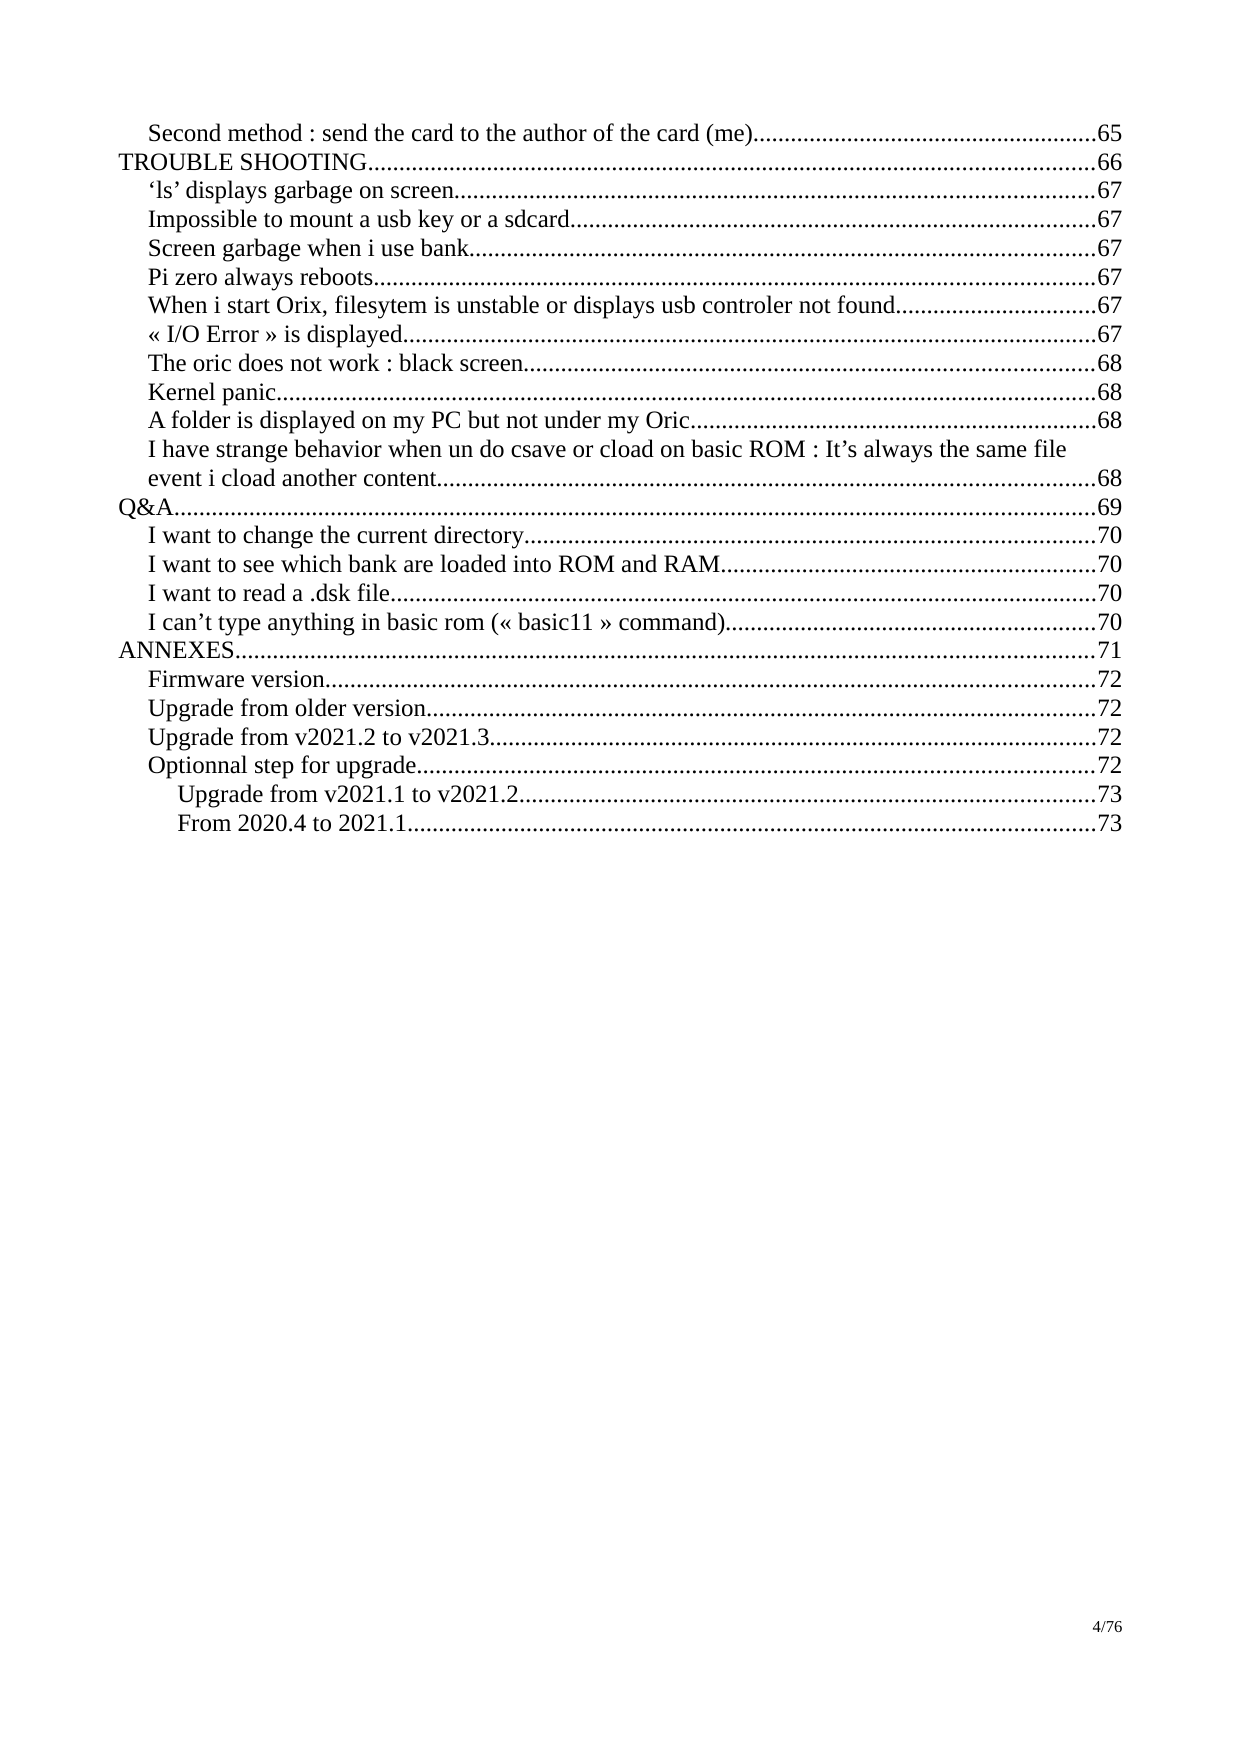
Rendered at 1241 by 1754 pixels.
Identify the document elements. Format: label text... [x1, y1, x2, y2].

text Impossible to mount a usb key or a sdcard 67 [148, 204, 1122, 233]
text I want to change the current directory 70 [148, 521, 1122, 549]
text Kernel panic 68 [148, 377, 1122, 406]
text I can’t type anything in basic rom (« basic11 » command) 70 [148, 607, 1122, 636]
text When i start Orix, filesytem is unstable or displays usb controler not found 67 [148, 291, 1122, 319]
text A folder is displayed on my PC but not under my Oric 68 [148, 406, 1122, 434]
text Upgrade from v2021.2 to v2021.3 72 [148, 722, 1122, 751]
text ANNEXES 71 [118, 636, 1122, 664]
text Q&A 69 [118, 492, 1122, 521]
text Upgrade from older version 72 [148, 693, 1122, 722]
text I have strange behavior when un do csave or cload on basic ROM : It’s always the same file event i cload another content 68 [148, 434, 1122, 492]
text Firmware version 72 [148, 664, 1122, 693]
text Second method : send the card to the author of the card (me) 65 [148, 118, 1122, 147]
text Pi zero always reboots 67 [148, 262, 1122, 291]
text Screen garbage when i use bank 67 [148, 233, 1122, 262]
text Upgrade from v2021.1 to v2021.2 73 [177, 779, 1122, 808]
text « I/O Error » is displayed 67 [148, 319, 1122, 348]
text From 2020.4 to 2021.1 73 [177, 808, 1122, 837]
text ‘ls’ displays garbage on screen 67 [148, 176, 1122, 204]
text Optionnal step for upgrade 72 [148, 751, 1122, 779]
text I want to see which bank are loaded into ROM and RAM 70 [148, 549, 1122, 578]
text I want to read a .dsk file 70 [148, 578, 1122, 607]
text The oric does not work : black screen 68 [148, 348, 1122, 377]
text TROUBLE SHOOTING 66 [118, 147, 1122, 176]
